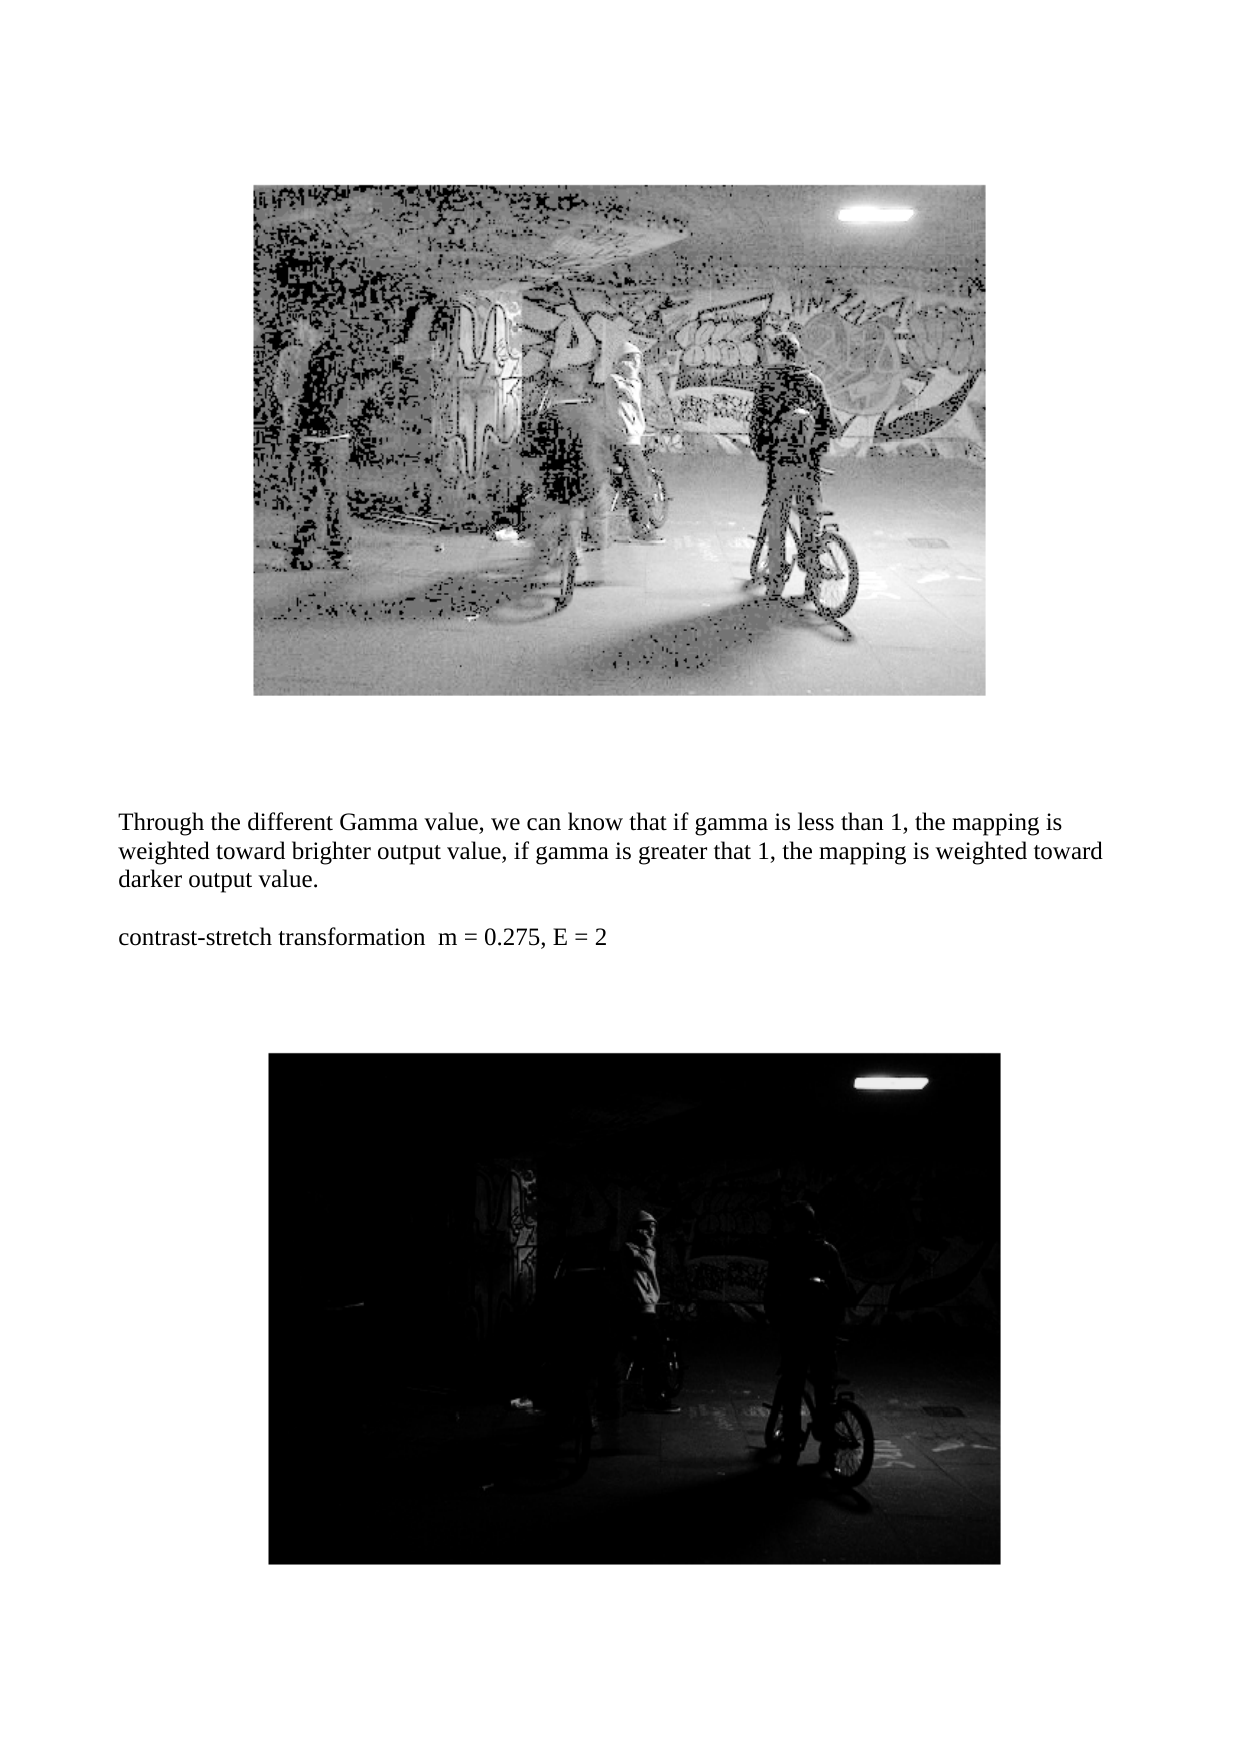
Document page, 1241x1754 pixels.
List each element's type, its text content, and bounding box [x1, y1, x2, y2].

picture [118, 129, 1123, 807]
text Through the different Gamma value, we can know that if gamma is less than 1, the mapping is weighted toward brighter output value, if gamma is greater that 1, the mapping is weighted toward darker output value. [118, 807, 1122, 893]
picture [133, 997, 1138, 1676]
text [118, 118, 1122, 129]
text contrast-stretch transformation m = 0.275, E = 2 [118, 922, 1122, 951]
